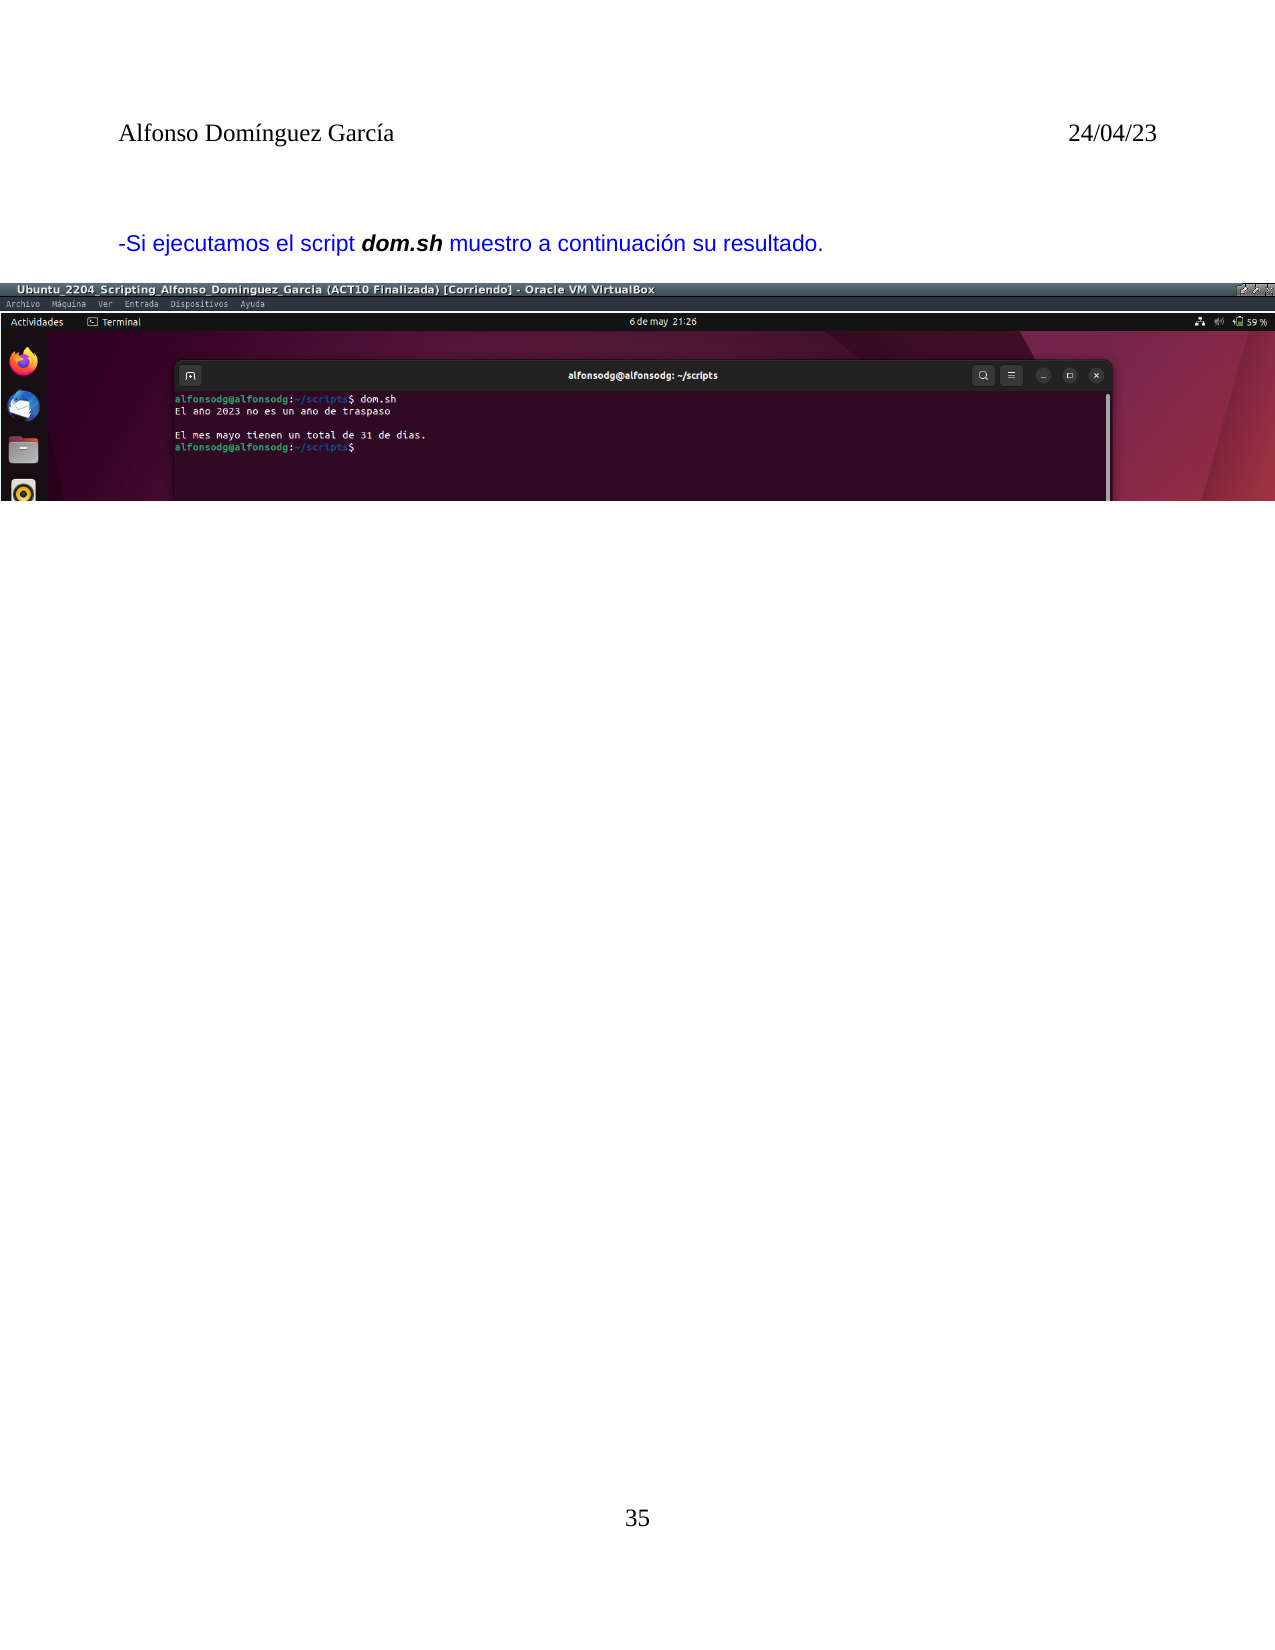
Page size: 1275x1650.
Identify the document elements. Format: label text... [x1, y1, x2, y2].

text -Si ejecutamos el script dom.sh muestro a continuación su resultado. [118, 229, 1157, 256]
picture [0, 283, 1275, 501]
